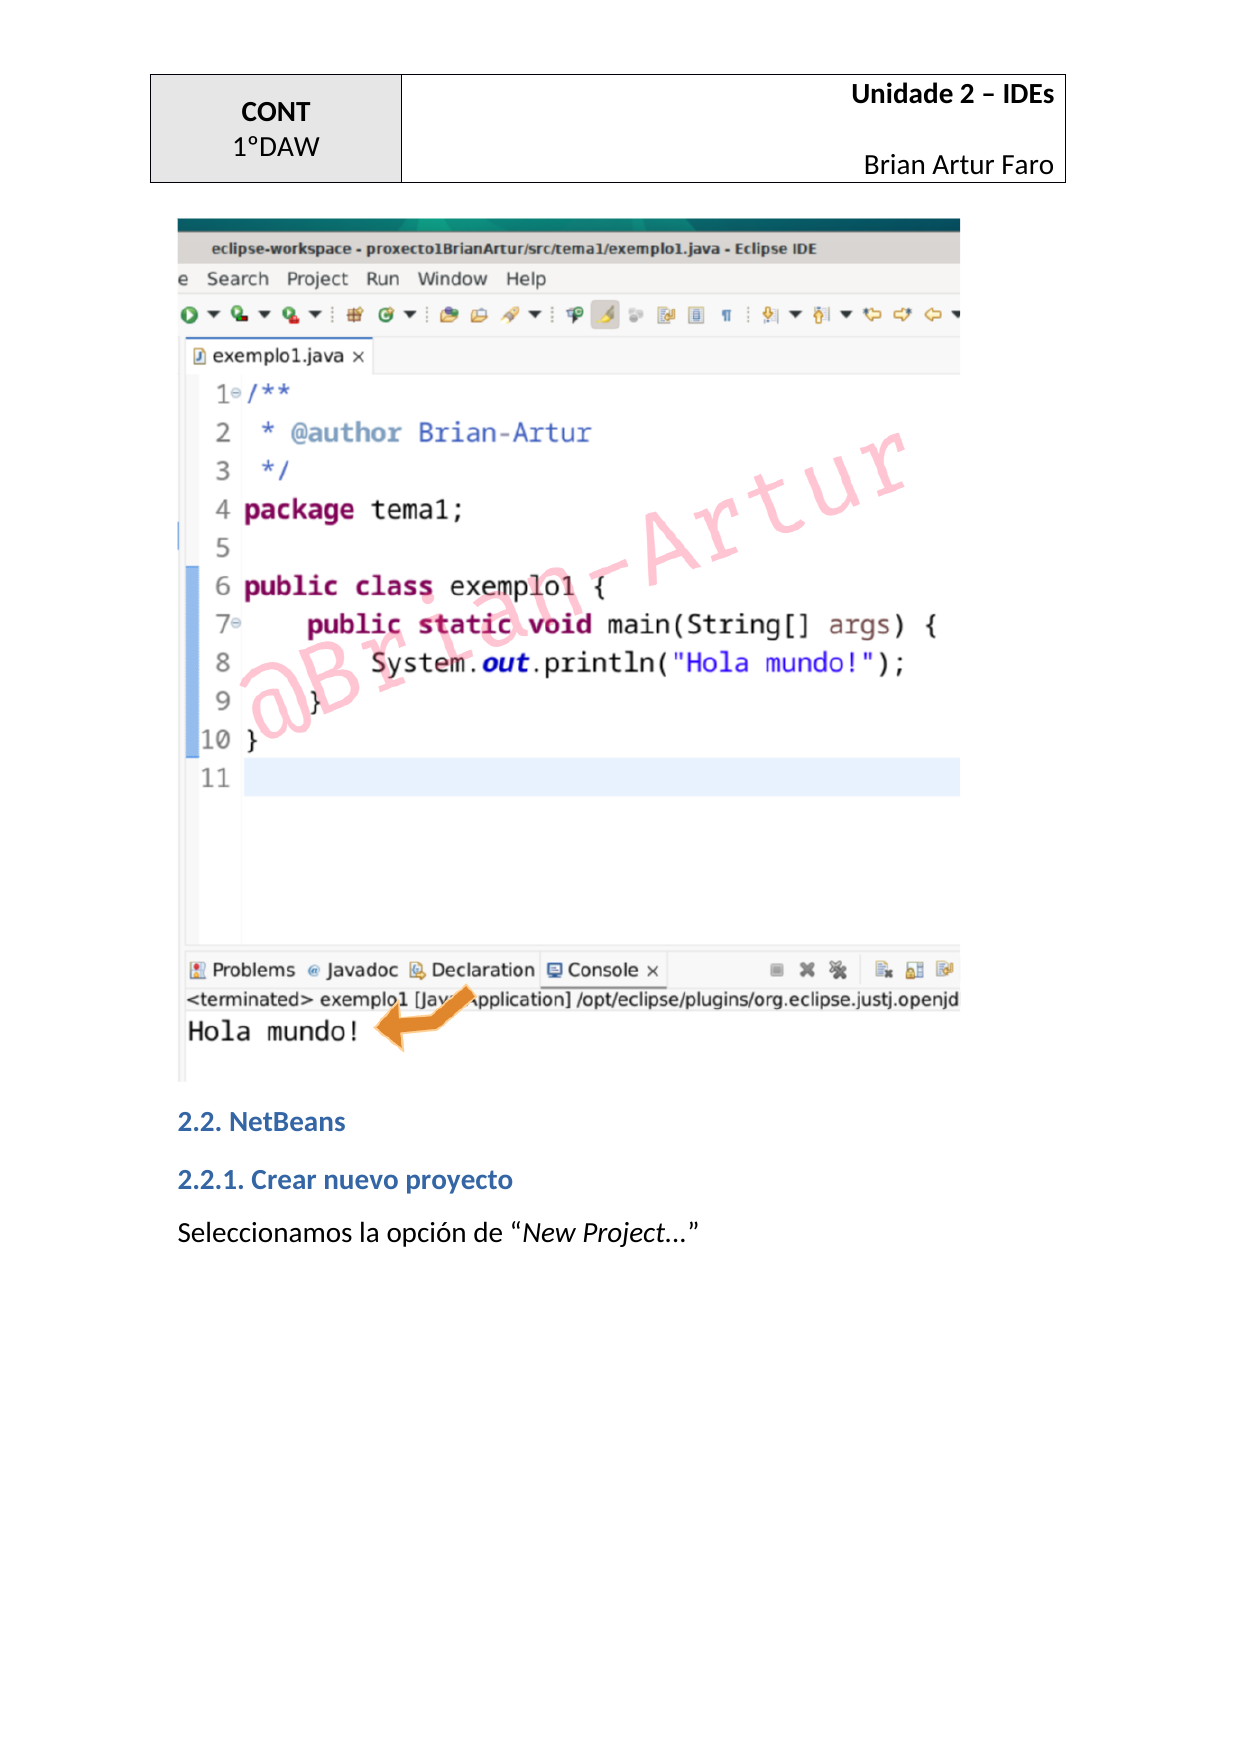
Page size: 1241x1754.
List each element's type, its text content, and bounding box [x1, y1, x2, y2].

text 2.2.1. Crear nuevo proyecto [177, 1161, 1063, 1196]
text 2.2. NetBeans [177, 1103, 1063, 1139]
picture [177, 218, 961, 1082]
text Seleccionamos la opción de “New Project...” [177, 1214, 1063, 1250]
